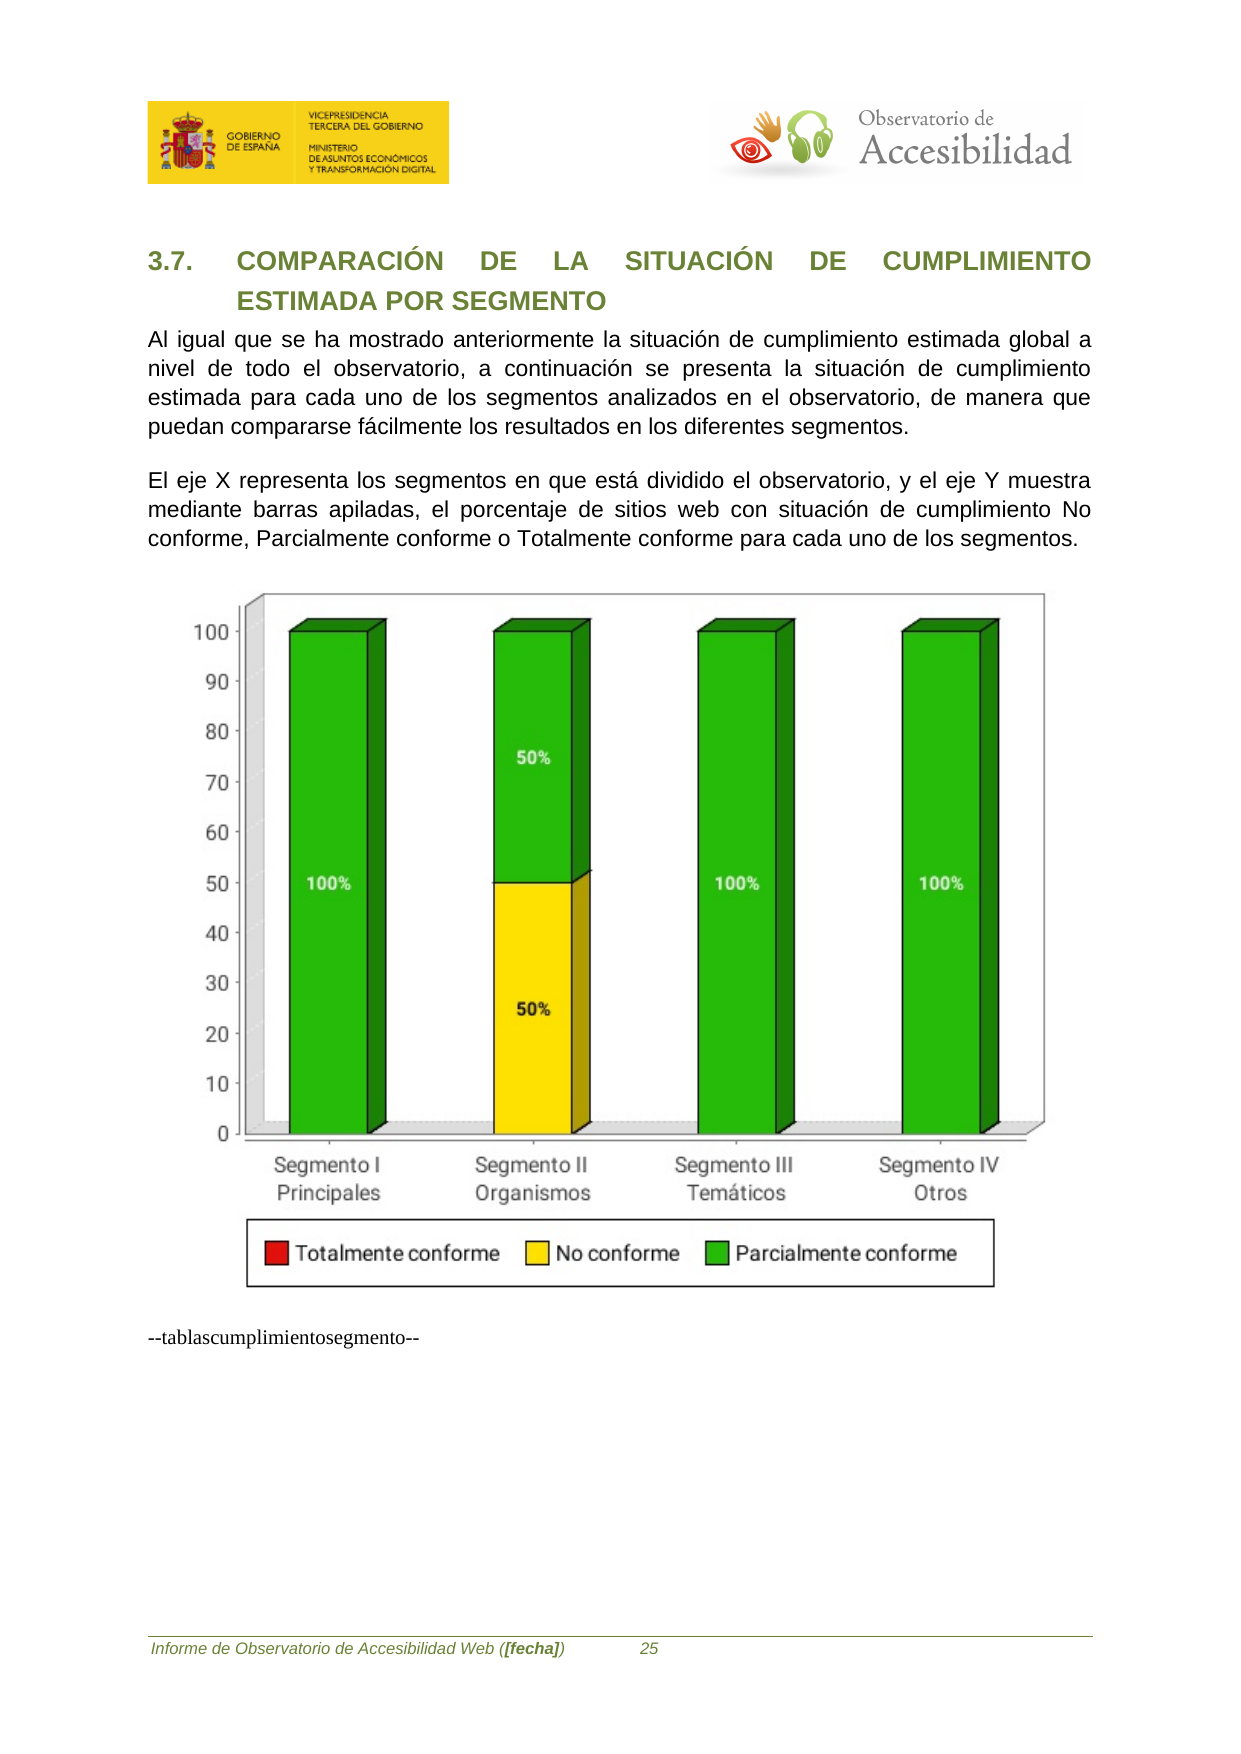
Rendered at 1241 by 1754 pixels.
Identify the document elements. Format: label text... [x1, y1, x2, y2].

text El eje X representa los segmentos en que está dividido el observatorio, y el eje Y muestra mediante barras apiladas, el porcentaje de sitios web con situación de cumplimiento No conforme, Parcialmente conforme o Totalmente conforme para cada uno de los segmentos. [148, 467, 1092, 551]
text --tablascumplimientosegmento-- [148, 1325, 1092, 1349]
picture [178, 578, 1062, 1289]
text Al igual que se ha mostrado anteriormente la situación de cumplimiento estimada global a nivel de todo el observatorio, a continuación se presenta la situación de cumplimiento estimada para cada uno de los segmentos analizados en el observatorio, de manera que puedan compararse fácilmente los resultados en los diferentes segmentos. [148, 326, 1092, 439]
picture [147, 101, 450, 184]
subtitle Comparación de la situación de cumplimiento estimada por segmento [148, 245, 1092, 317]
picture [710, 101, 1086, 184]
